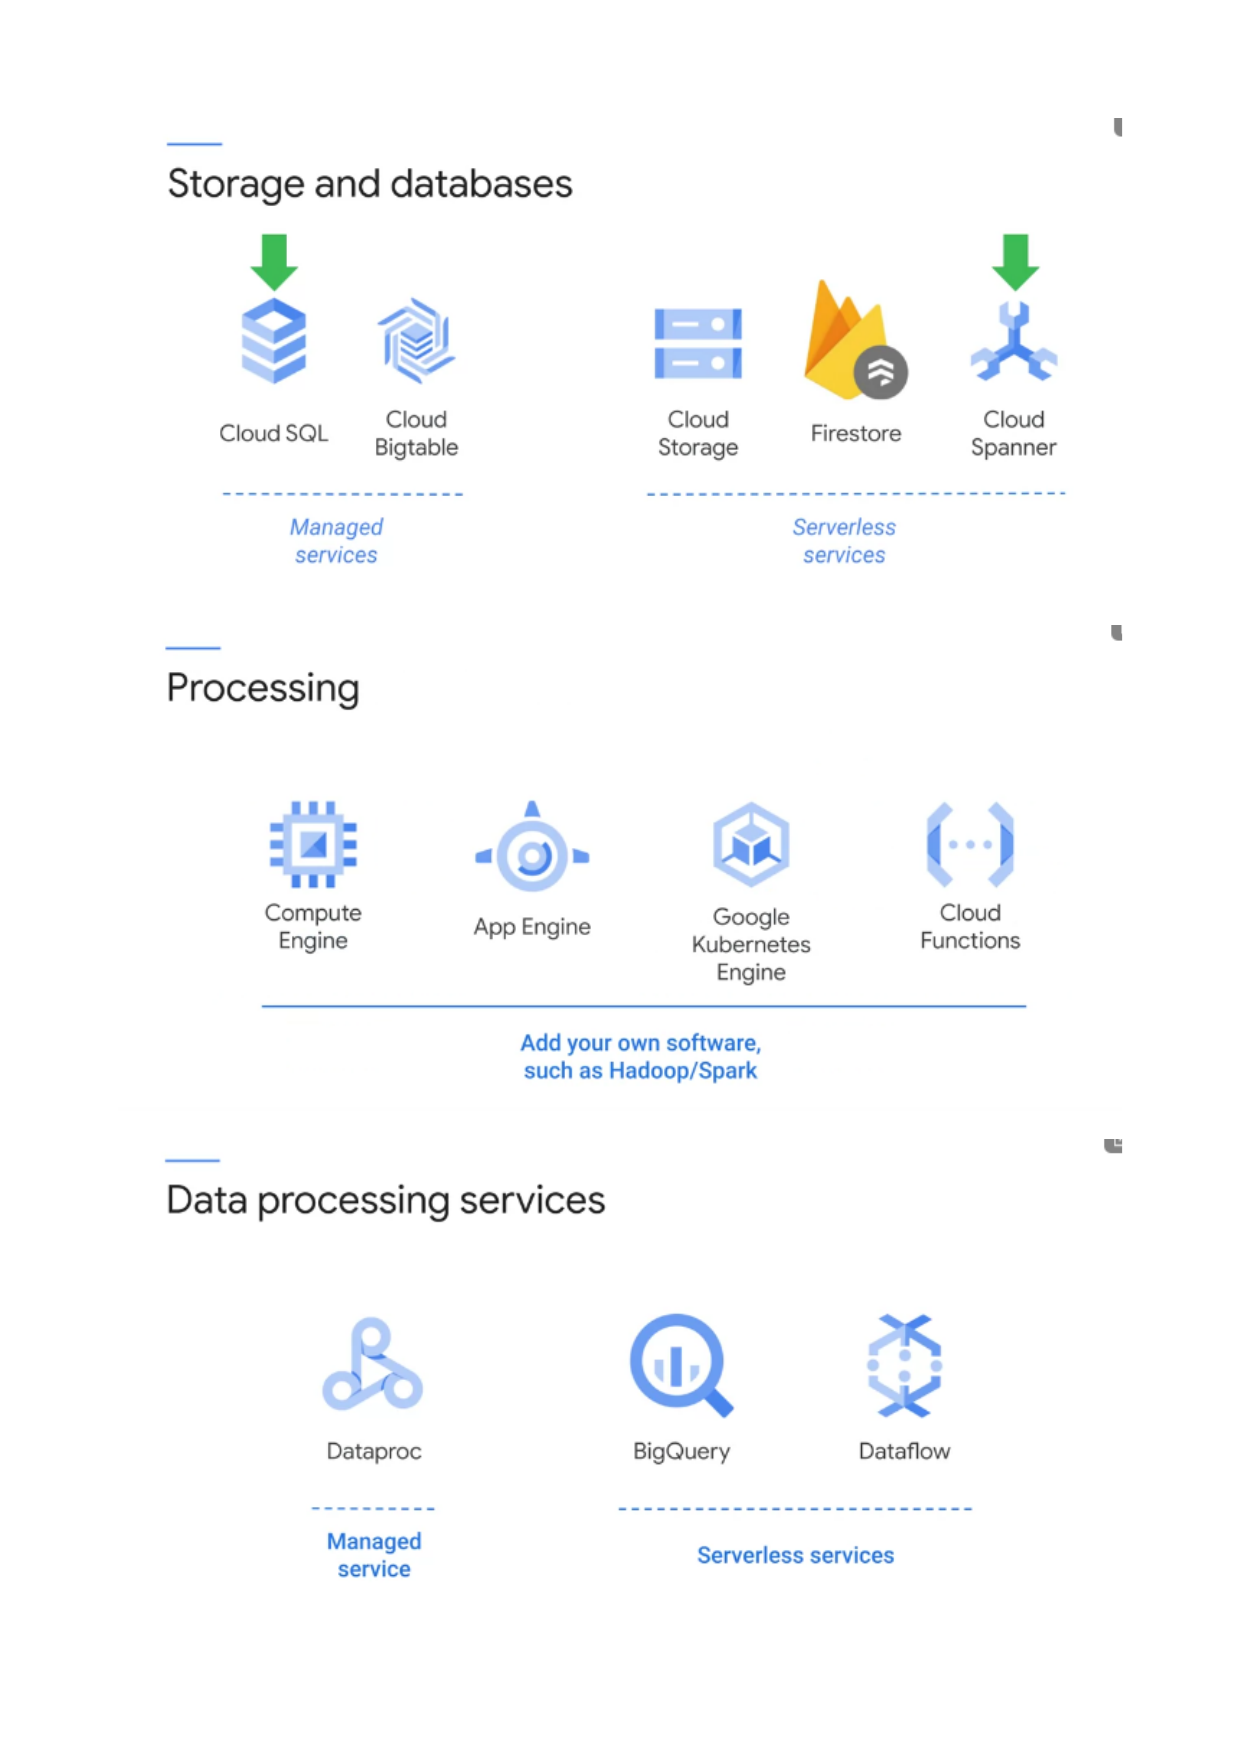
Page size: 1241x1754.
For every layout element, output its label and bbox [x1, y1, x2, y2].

picture [118, 625, 1123, 1111]
picture [118, 118, 1123, 597]
picture [118, 1139, 1123, 1608]
